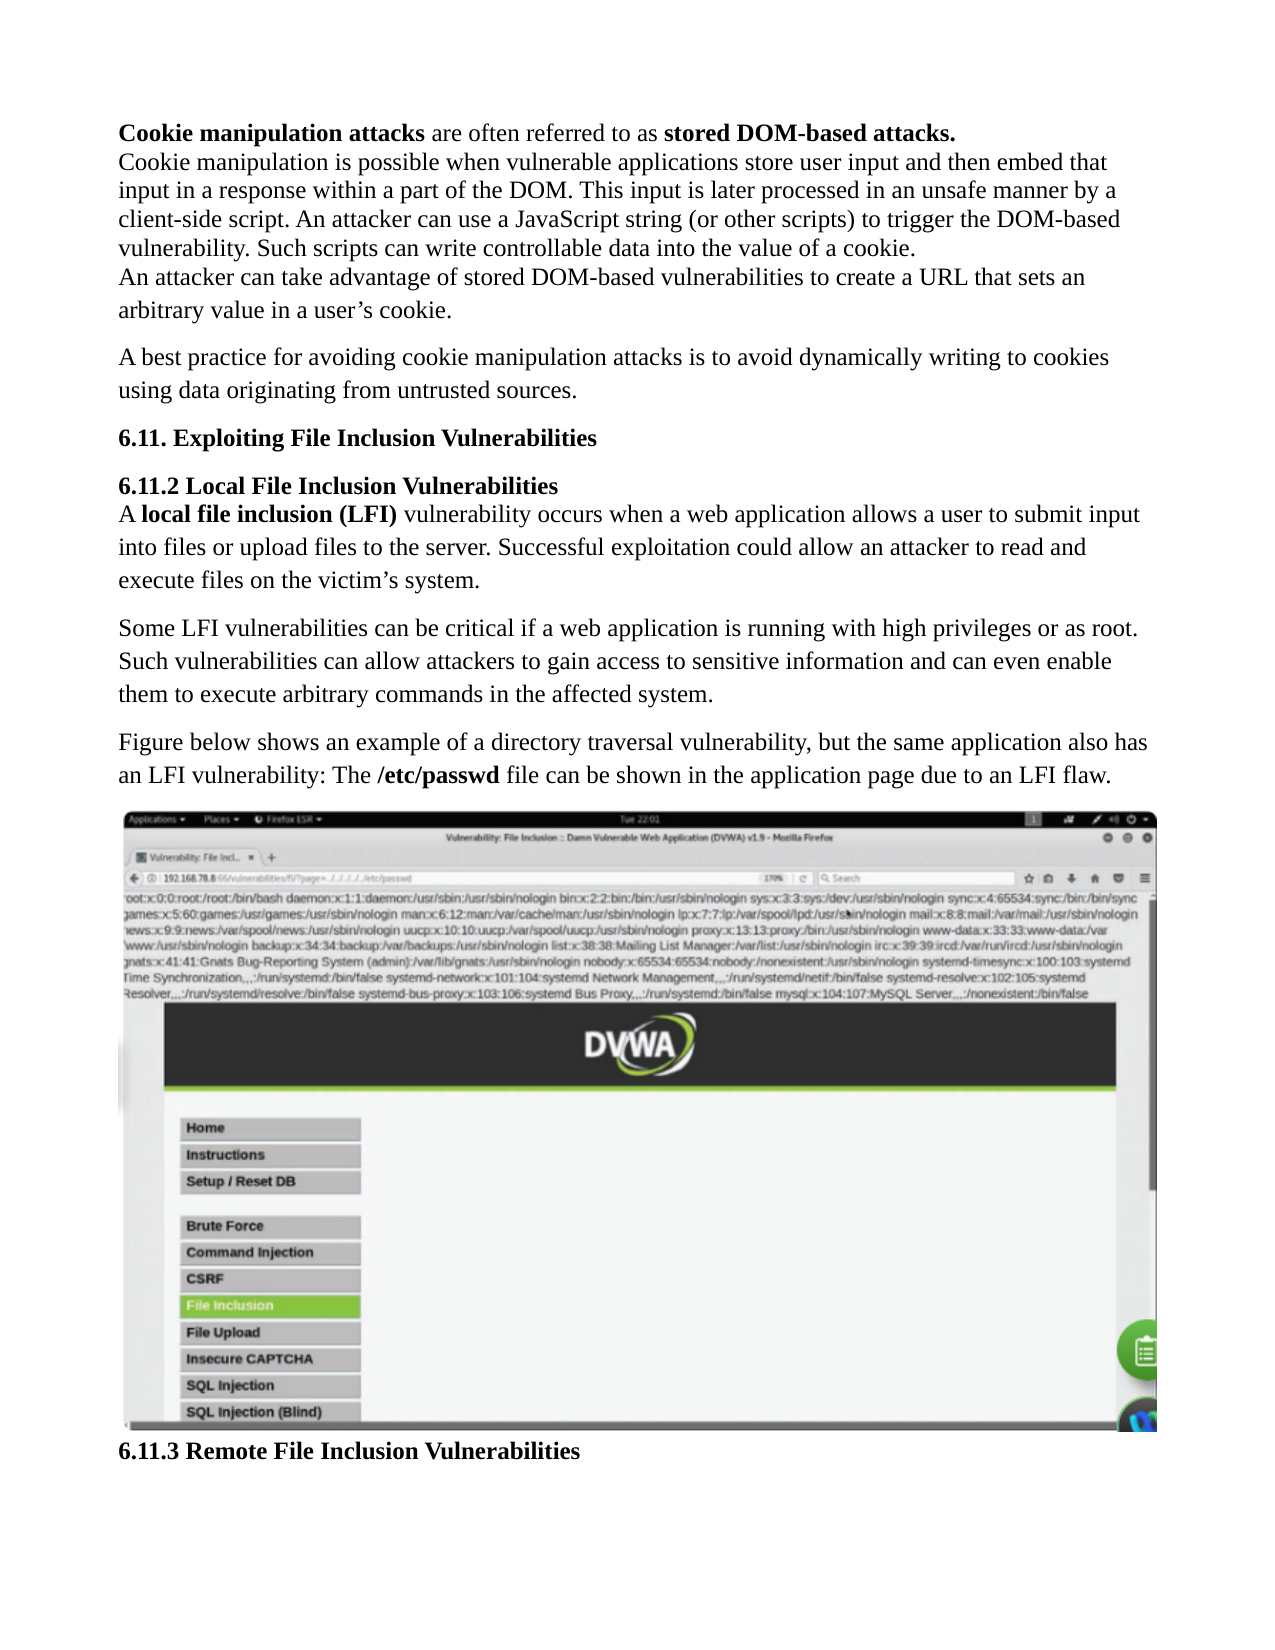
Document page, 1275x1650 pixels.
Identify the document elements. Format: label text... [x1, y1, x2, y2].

text Cookie manipulation attacks are often referred to as stored DOM-based attacks. [118, 118, 1157, 147]
text An attacker can take advantage of stored DOM-based vulnerabilities to create a URL that sets an arbitrary value in a user’s cookie. [118, 262, 1157, 324]
text A local file inclusion (LFI) vulnerability occurs when a web application allows a user to submit input into files or upload files to the server. Successful exploitation could allow an attacker to read and execute files on the victim’s system. [118, 499, 1157, 594]
text Figure below shows an example of a directory traversal vulnerability, but the same application also has an LFI vulnerability: The /etc/passwd file can be shown in the application page due to an LFI flaw. [118, 727, 1157, 788]
text A best practice for avoiding cookie manipulation attacks is to avoid dynamically writing to cookies using data originating from untrusted sources. [118, 342, 1157, 404]
text Some LFI vulnerabilities can be critical if a web application is running with high privileges or as root. Such vulnerabilities can allow attackers to gain access to sensitive information and can even enable them to execute arbitrary commands in the affected system. [118, 613, 1157, 708]
text 6.11.2 Local File Inclusion Vulnerabilities [118, 471, 1157, 499]
picture [118, 807, 1157, 1432]
text 6.11. Exploiting File Inclusion Vulnerabilities [118, 423, 1157, 452]
text Cookie manipulation is possible when vulnerable applications store user input and then embed that input in a response within a part of the DOM. This input is later processed in an unsafe manner by a client-side script. An attacker can use a JavaScript string (or other scripts) to trigger the DOM-based vulnerability. Such scripts can write controllable data into the value of a cookie. [118, 147, 1157, 262]
text 6.11.3 Remote File Inclusion Vulnerabilities [118, 1432, 1157, 1465]
